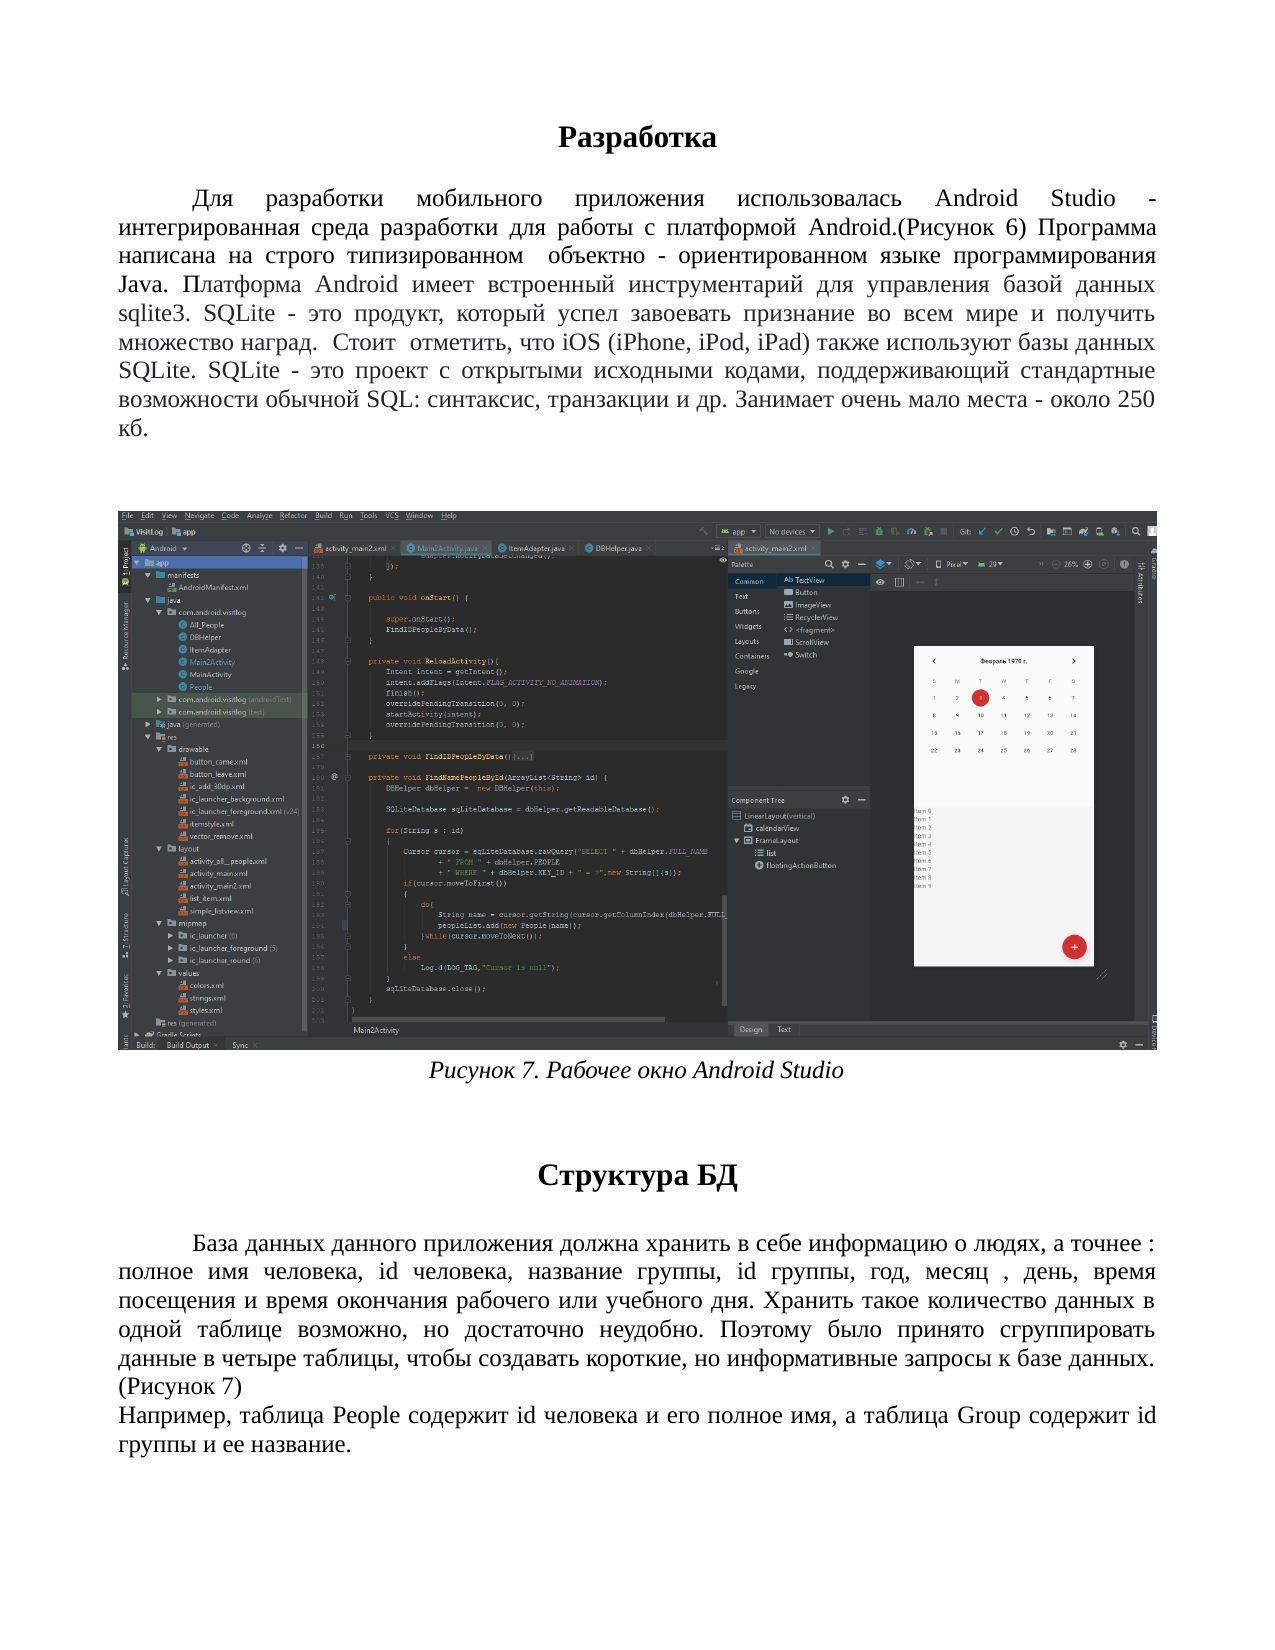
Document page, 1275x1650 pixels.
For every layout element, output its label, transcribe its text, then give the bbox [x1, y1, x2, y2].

text Разработка [118, 118, 1157, 154]
text Рисунок 7. Рабочее окно Android Studio [118, 1050, 1157, 1084]
text Структура БД [118, 1156, 1157, 1192]
picture [118, 511, 1157, 1050]
text База данных данного приложения должна хранить в себе информацию о людях, а точнее : полное имя человека, id человека, название группы, id группы, год, месяц , день, время посещения и время окончания рабочего или учебного дня. Хранить такое количество данных в одной таблице возможно, но достаточно неудобно. Поэтому было принято сгруппировать данные в четыре таблицы, чтобы создавать короткие, но информативные запросы к базе данных.(Рисунок 7) [118, 1228, 1157, 1400]
text Для разработки мобильного приложения использовалась Android Studio - интегрированная среда разработки для работы с платформой Android.(Рисунок 6) Программа написана на строго типизированном объектно - ориентированном языке программирования Java. Платформа Android имеет встроенный инструментарий для управления базой данных sqlite3. SQLite - это продукт, который успел завоевать признание во всем мире и получить множество наград. Стоит отметить, что iOS (iPhone, iPod, iPad) также используют базы данных SQLite. SQLite - это проект с открытыми исходными кодами, поддерживающий стандартные возможности обычной SQL: синтаксис, транзакции и др. Занимает очень мало места - около 250 кб. [118, 183, 1157, 442]
text Например, таблица People содержит id человека и его полное имя, а таблица Group содержит id группы и ее название. [118, 1400, 1157, 1458]
